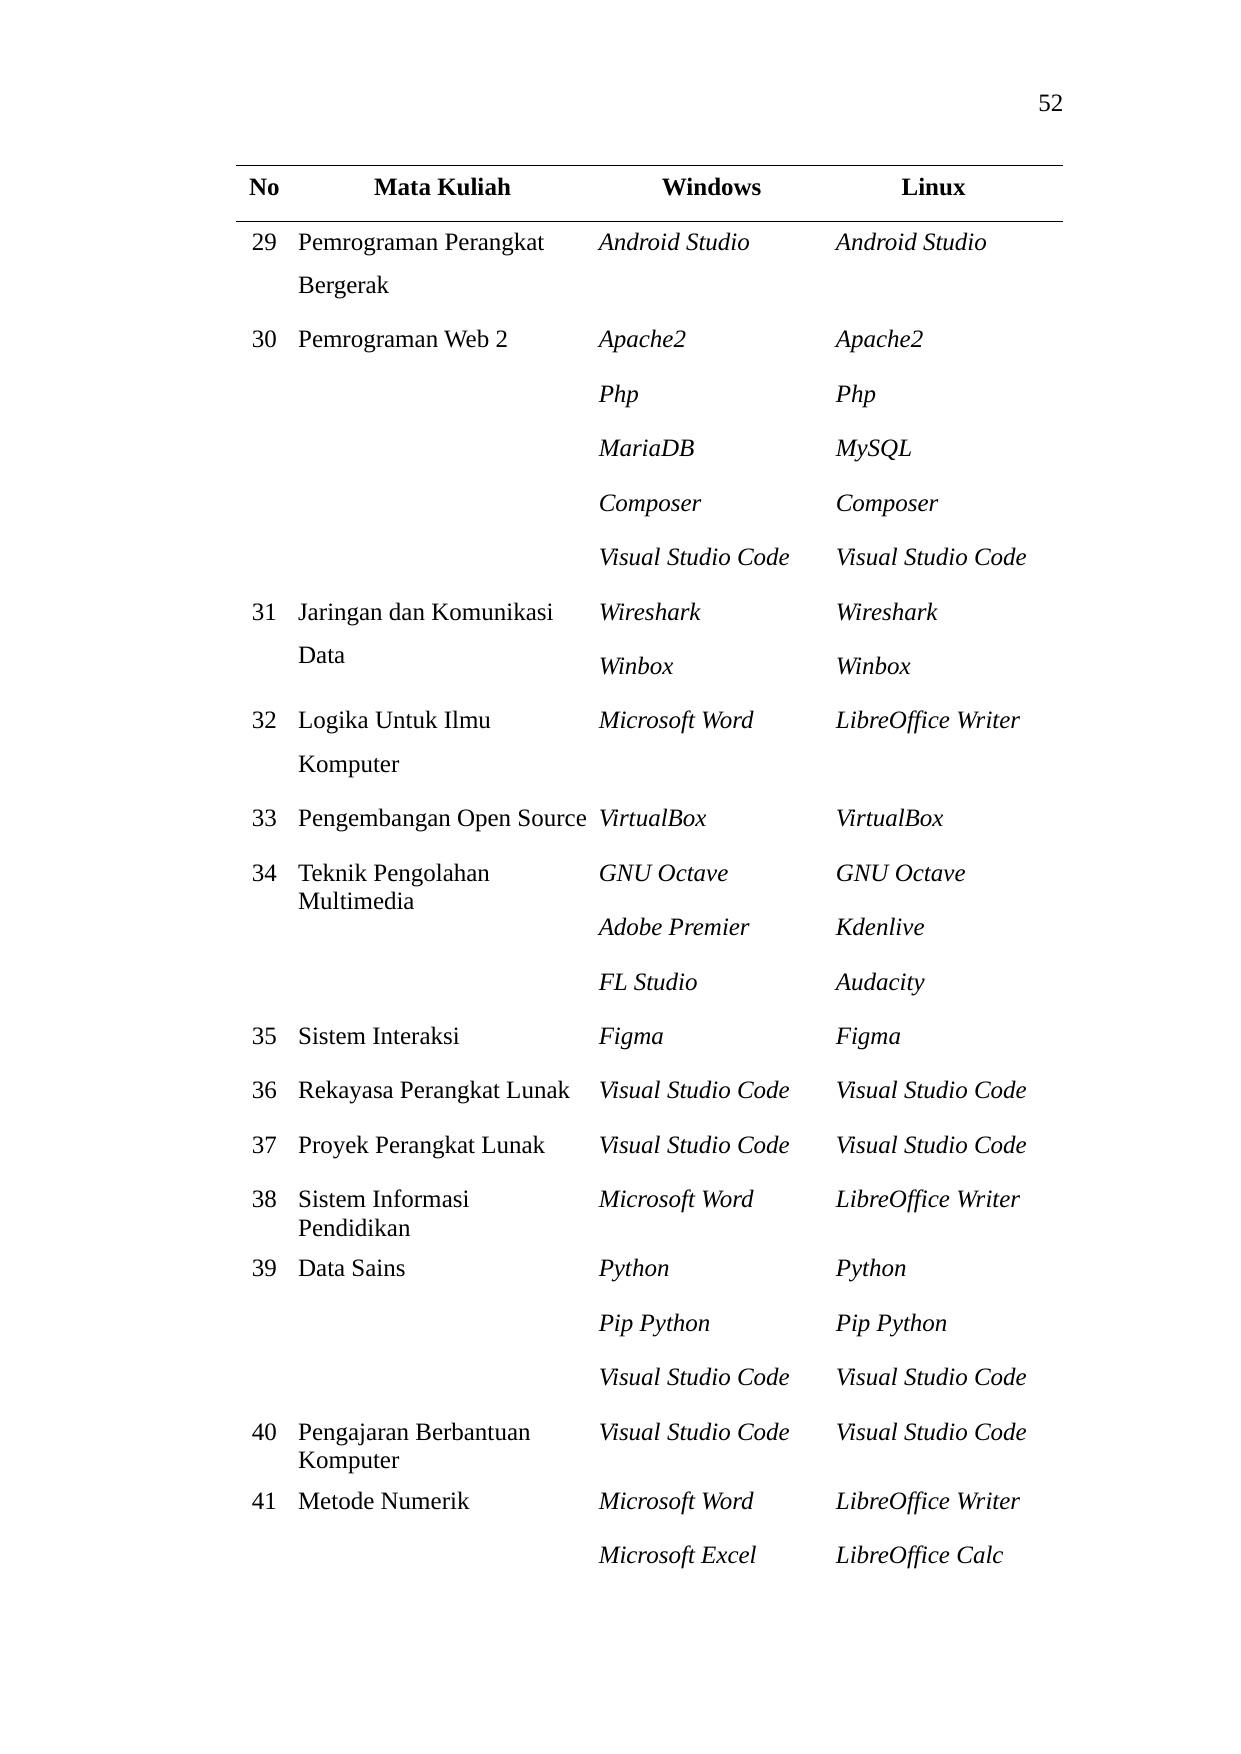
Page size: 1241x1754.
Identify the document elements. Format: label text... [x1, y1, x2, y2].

table_cell 39 [236, 1248, 292, 1411]
table_cell Proyek Perangkat Lunak [292, 1124, 593, 1179]
table_cell Pengajaran Berbantuan Komputer [292, 1411, 593, 1480]
table_cell Jaringan dan Komunikasi Data [292, 591, 593, 700]
table_cell Python [593, 1248, 830, 1302]
table_cell Metode Numerik [292, 1480, 593, 1575]
table_cell Wireshark [830, 591, 1063, 645]
table_header Linux [830, 166, 1063, 221]
table_cell Visual Studio Code [830, 1124, 1063, 1179]
table_cell Sistem Informasi Pendidikan [292, 1179, 593, 1248]
table_cell 31 [236, 591, 292, 700]
table_cell GNU Octave [830, 852, 1063, 906]
table_cell Microsoft Word [593, 1179, 830, 1248]
table_cell 41 [236, 1480, 292, 1575]
table_cell Pip Python [830, 1302, 1063, 1357]
table_cell Android Studio [830, 222, 1063, 318]
table_cell Visual Studio Code [830, 1411, 1063, 1480]
table_cell Composer [830, 482, 1063, 536]
table_header No [236, 166, 292, 221]
table_cell Rekayasa Perangkat Lunak [292, 1070, 593, 1124]
table_cell Visual Studio Code [593, 536, 830, 591]
table_cell MySQL [830, 428, 1063, 482]
table_cell 34 [236, 852, 292, 1015]
table_cell VirtualBox [593, 798, 830, 852]
table_cell Python [830, 1248, 1063, 1302]
table_cell Visual Studio Code [830, 1357, 1063, 1411]
table_cell GNU Octave [593, 852, 830, 906]
table_cell Apache2 [593, 319, 830, 373]
table_cell Adobe Premier [593, 906, 830, 961]
table_cell 37 [236, 1124, 292, 1179]
table_header Windows [593, 166, 830, 221]
table_cell Pip Python [593, 1302, 830, 1357]
table_cell Php [593, 373, 830, 427]
table_cell 29 [236, 222, 292, 318]
table_cell Android Studio [593, 222, 830, 318]
table_cell Pemrograman Web 2 [292, 319, 593, 591]
table_cell Microsoft Word [593, 700, 830, 797]
table_cell Visual Studio Code [830, 1070, 1063, 1124]
table_cell Logika Untuk Ilmu Komputer [292, 700, 593, 797]
table_cell Visual Studio Code [593, 1070, 830, 1124]
table_cell Kdenlive [830, 906, 1063, 961]
table_cell 38 [236, 1179, 292, 1248]
table_cell Teknik Pengolahan Multimedia [292, 852, 593, 1015]
table_header Mata Kuliah [292, 166, 593, 221]
table_cell FL Studio [593, 961, 830, 1015]
table_cell 32 [236, 700, 292, 797]
table_cell LibreOffice Writer [830, 1179, 1063, 1248]
table_cell 30 [236, 319, 292, 591]
table_cell Winbox [830, 645, 1063, 700]
table_cell Sistem Interaksi [292, 1015, 593, 1070]
table_cell Apache2 [830, 319, 1063, 373]
table_cell Wireshark [593, 591, 830, 645]
table_cell 35 [236, 1015, 292, 1070]
table_cell MariaDB [593, 428, 830, 482]
table_cell 33 [236, 798, 292, 852]
table_cell Audacity [830, 961, 1063, 1015]
table_cell LibreOffice Writer [830, 700, 1063, 797]
table_cell Pemrograman Perangkat Bergerak [292, 222, 593, 318]
table_cell Data Sains [292, 1248, 593, 1411]
table_cell Microsoft Excel [593, 1535, 830, 1575]
table_cell Visual Studio Code [593, 1411, 830, 1480]
table_cell Visual Studio Code [830, 536, 1063, 591]
table_cell Winbox [593, 645, 830, 700]
table_cell Figma [830, 1015, 1063, 1070]
table_cell 36 [236, 1070, 292, 1124]
table_cell Microsoft Word [593, 1480, 830, 1534]
table_cell Figma [593, 1015, 830, 1070]
table_cell Php [830, 373, 1063, 427]
table_cell Visual Studio Code [593, 1124, 830, 1179]
table_cell Visual Studio Code [593, 1357, 830, 1411]
table_cell Composer [593, 482, 830, 536]
table_cell VirtualBox [830, 798, 1063, 852]
table_cell LibreOffice Calc [830, 1535, 1063, 1575]
table_cell 40 [236, 1411, 292, 1480]
table_cell Pengembangan Open Source [292, 798, 593, 852]
table_cell LibreOffice Writer [830, 1480, 1063, 1534]
